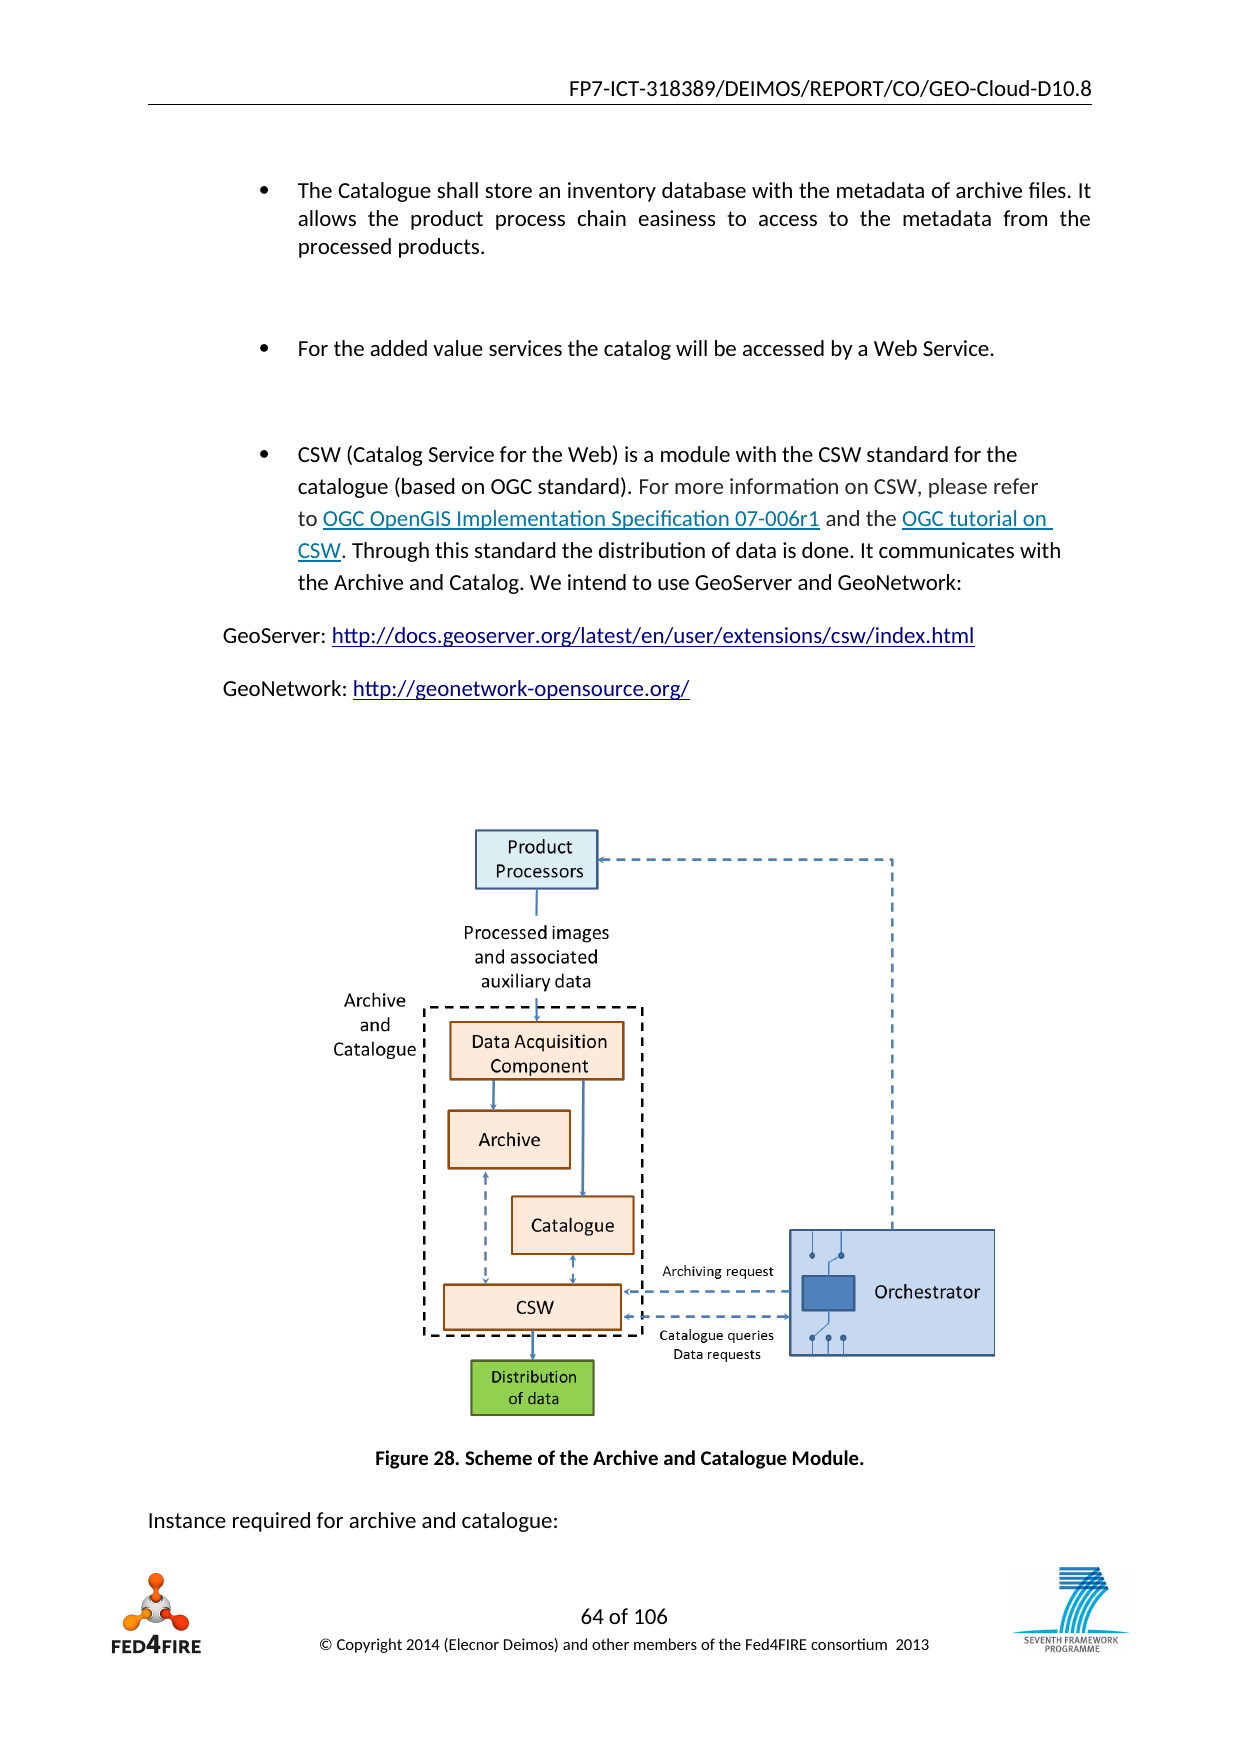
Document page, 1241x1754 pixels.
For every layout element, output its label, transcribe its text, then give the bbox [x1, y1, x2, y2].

list GeoNetwork: http://geonetwork-opensource.org/ [223, 674, 1092, 702]
text Instance required for archive and catalogue: [148, 1506, 1092, 1534]
list GeoServer: http://docs.geoserver.org/latest/en/user/extensions/csw/index.html [223, 621, 1092, 649]
text Figure 28. Scheme of the Archive and Catalogue Module. [148, 1445, 1092, 1470]
list For the added value services the catalog will be accessed by a Web Service. [260, 334, 1092, 362]
list CSW (Catalog Service for the Web) is a module with the CSW standard for the catalogue (based on OGC standard). For more information on CSW, please refer to OGC OpenGIS Implementation Specification 07-006r1 and the OGC tutorial on CSW. Through this standard the distribution of data is done. It communicates with the Archive and Catalog. We intend to use GeoServer and GeoNetwork: [260, 440, 1092, 596]
list The Catalogue shall store an inventory database with the metadata of archive files. It allows the product process chain easiness to access to the metadata from the processed products. [260, 176, 1092, 260]
